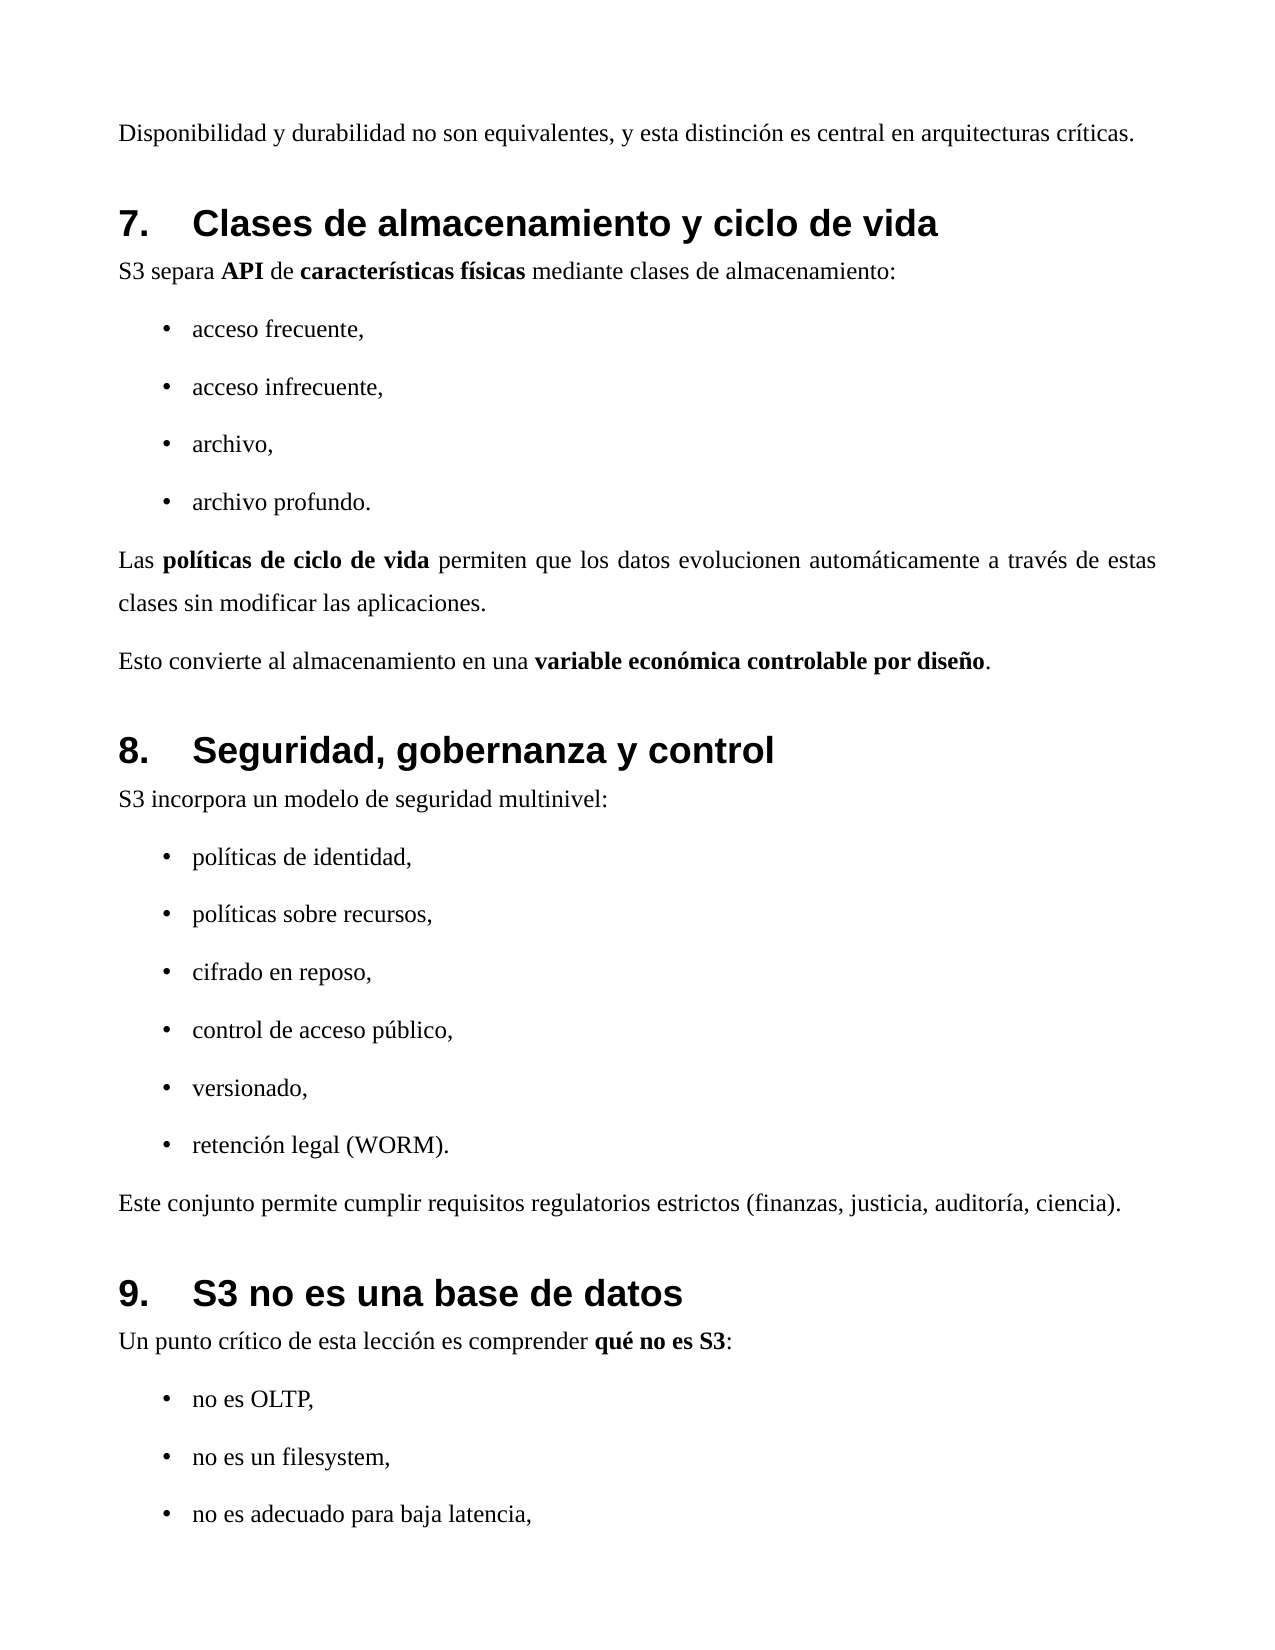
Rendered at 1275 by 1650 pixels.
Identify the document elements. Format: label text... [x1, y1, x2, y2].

text Esto convierte al almacenamiento en una variable económica controlable por diseño. [118, 646, 1157, 674]
list retención legal (WORM). [162, 1130, 1157, 1159]
list no es OLTP, [162, 1384, 1157, 1413]
subtitle S3 no es una base de datos [118, 1271, 1157, 1314]
list acceso infrecuente, [162, 372, 1157, 401]
list archivo, [162, 429, 1157, 458]
list control de acceso público, [162, 1015, 1157, 1044]
text Este conjunto permite cumplir requisitos regulatorios estrictos (finanzas, justicia, auditoría, ciencia). [118, 1188, 1157, 1217]
list archivo profundo. [162, 487, 1157, 516]
text S3 separa API de características físicas mediante clases de almacenamiento: [118, 256, 1157, 285]
list versionado, [162, 1073, 1157, 1101]
list cifrado en reposo, [162, 957, 1157, 986]
list políticas de identidad, [162, 842, 1157, 871]
subtitle Seguridad, gobernanza y control [118, 728, 1157, 772]
list acceso frecuente, [162, 314, 1157, 343]
text Un punto crítico de esta lección es comprender qué no es S3: [118, 1326, 1157, 1355]
text Disponibilidad y durabilidad no son equivalentes, y esta distinción es central en arquitecturas críticas. [118, 118, 1157, 147]
text Las políticas de ciclo de vida permiten que los datos evolucionen automáticamente a través de estas clases sin modificar las aplicaciones. [118, 545, 1157, 617]
list no es adecuado para baja latencia, [162, 1499, 1157, 1528]
list no es un filesystem, [162, 1442, 1157, 1471]
text S3 incorpora un modelo de seguridad multinivel: [118, 784, 1157, 813]
list políticas sobre recursos, [162, 899, 1157, 928]
subtitle Clases de almacenamiento y ciclo de vida [118, 201, 1157, 244]
